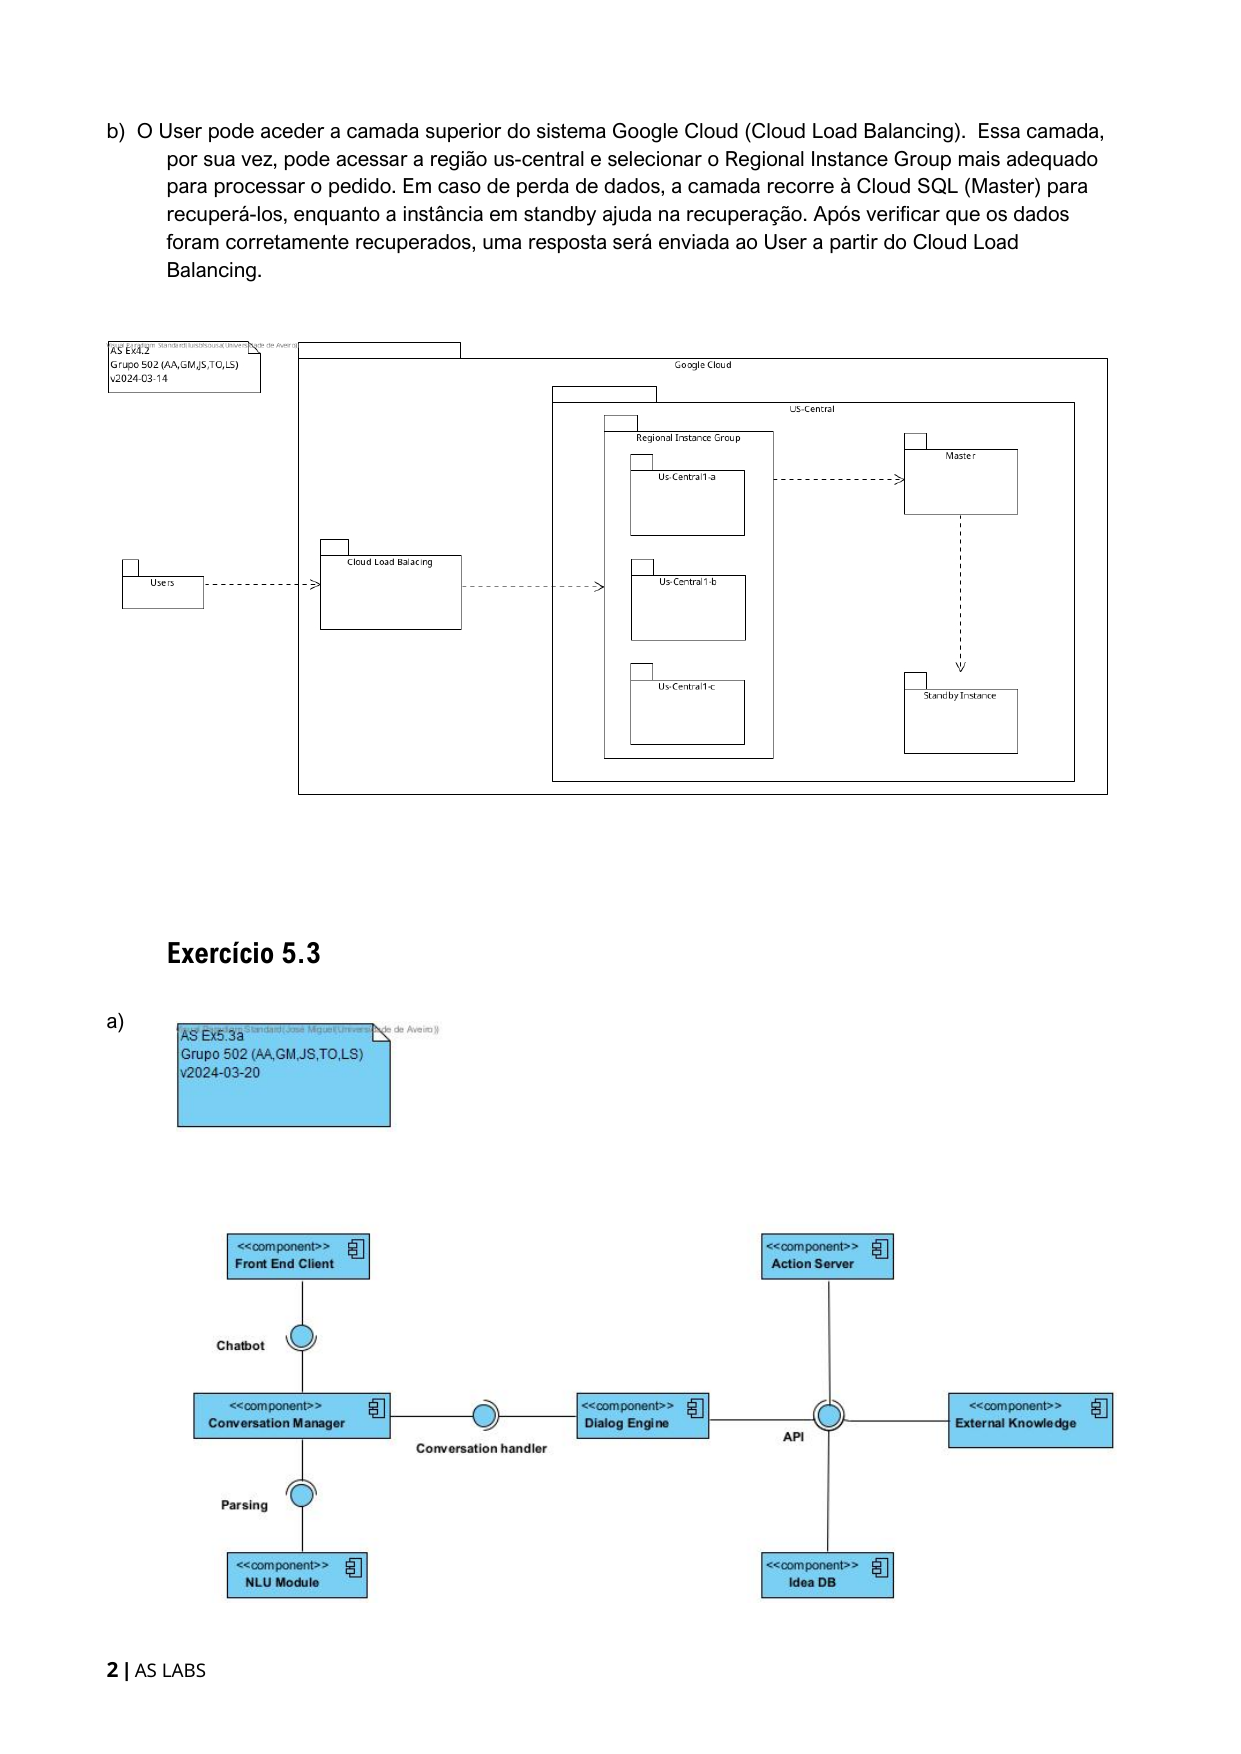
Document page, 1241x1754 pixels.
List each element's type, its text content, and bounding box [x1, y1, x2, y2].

picture [175, 1021, 1118, 1603]
picture [106, 340, 1111, 798]
subtitle Exercício 5.3 [166, 935, 1110, 971]
text a) [106, 1008, 1110, 1033]
text b) O User pode aceder a camada superior do sistema Google Cloud (Cloud Load Balancing). Essa camada, por sua vez, pode acessar a região us-central e selecionar o Regional Instance Group mais adequado para processar o pedido. Em caso de perda de dados, a camada recorre à Cloud SQL (Master) para recuperá-los, enquanto a instância em standby ajuda na recuperação. Após verificar que os dados foram corretamente recuperados, uma resposta será enviada ao User a partir do Cloud Load Balancing. [106, 118, 1110, 282]
